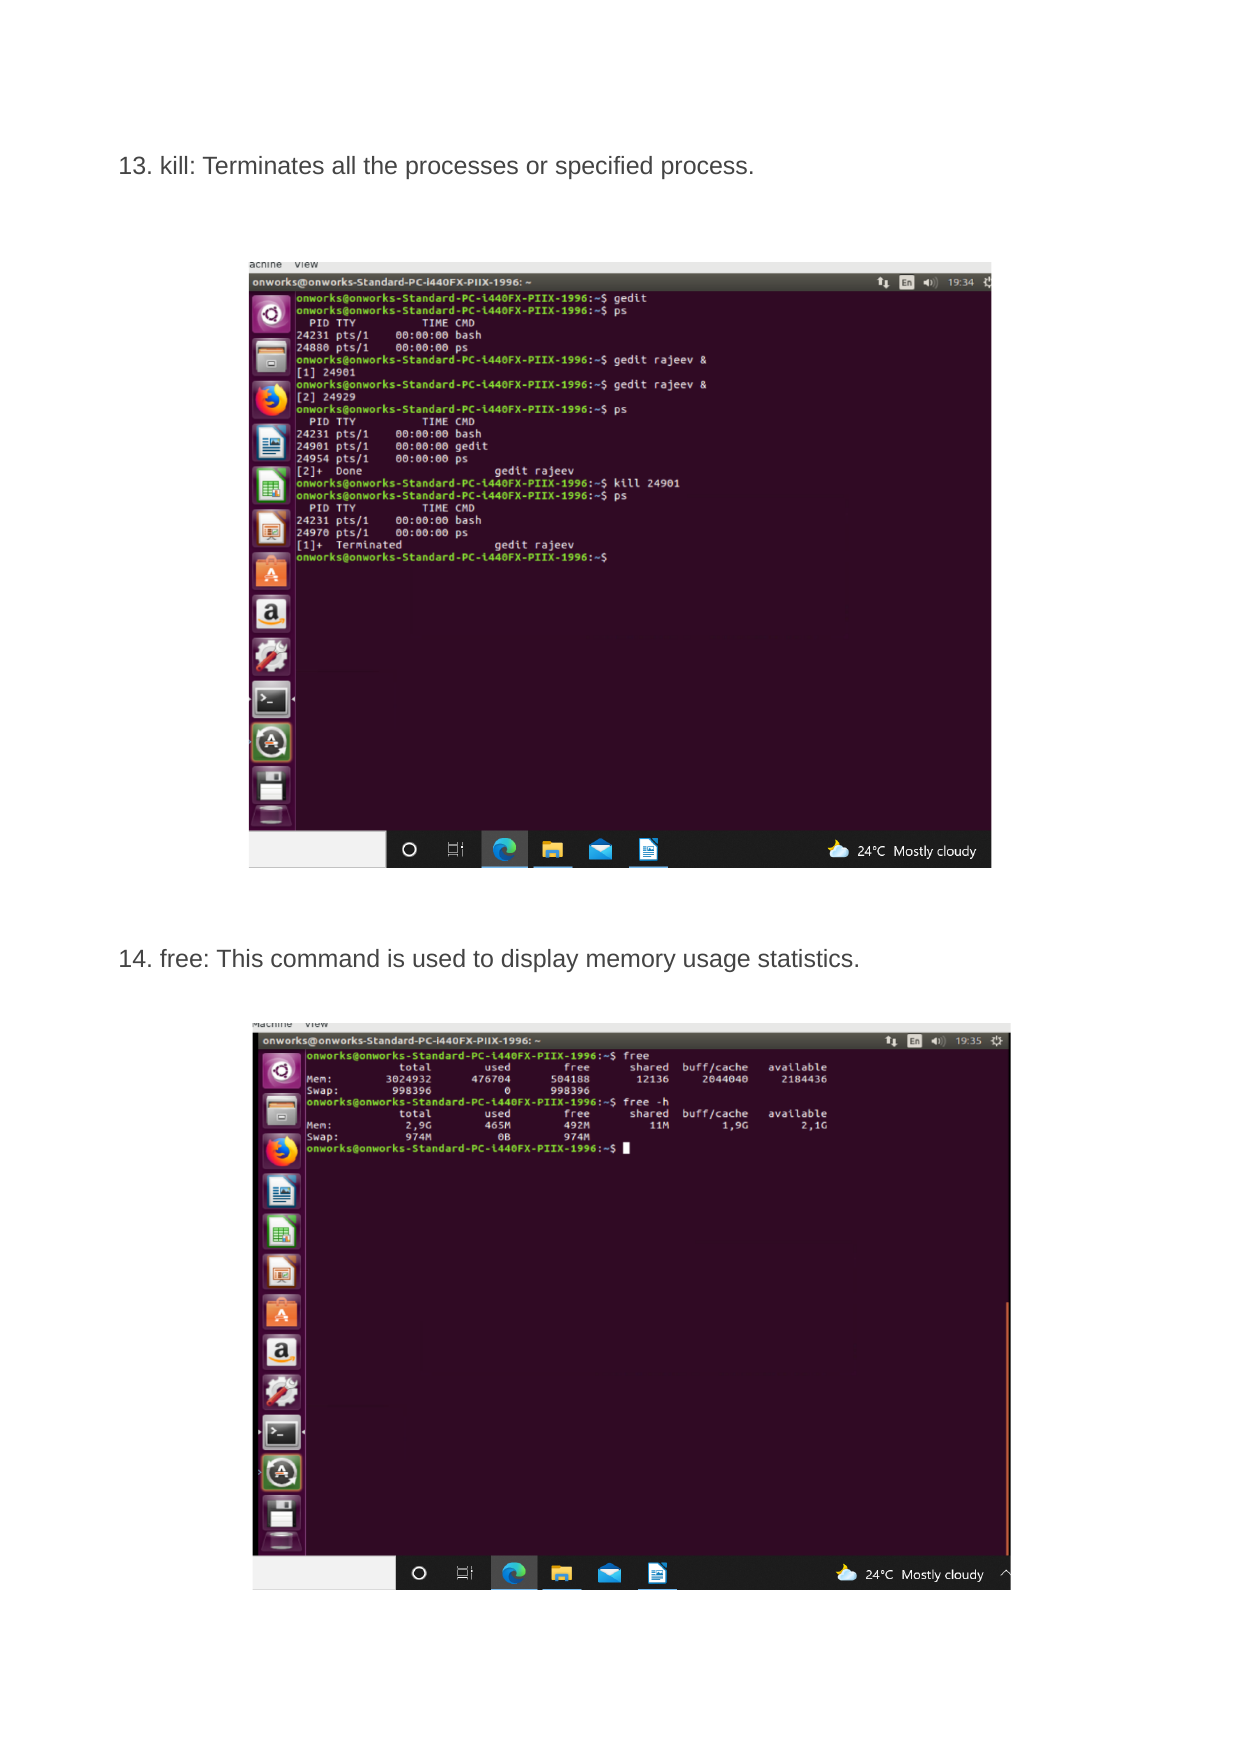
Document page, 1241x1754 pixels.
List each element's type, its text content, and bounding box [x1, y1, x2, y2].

text 13. kill: Terminates all the processes or specified process. [118, 151, 1122, 180]
picture [248, 262, 992, 868]
text 14. free: This command is used to display memory usage statistics. [118, 944, 1122, 972]
picture [252, 1023, 1011, 1590]
